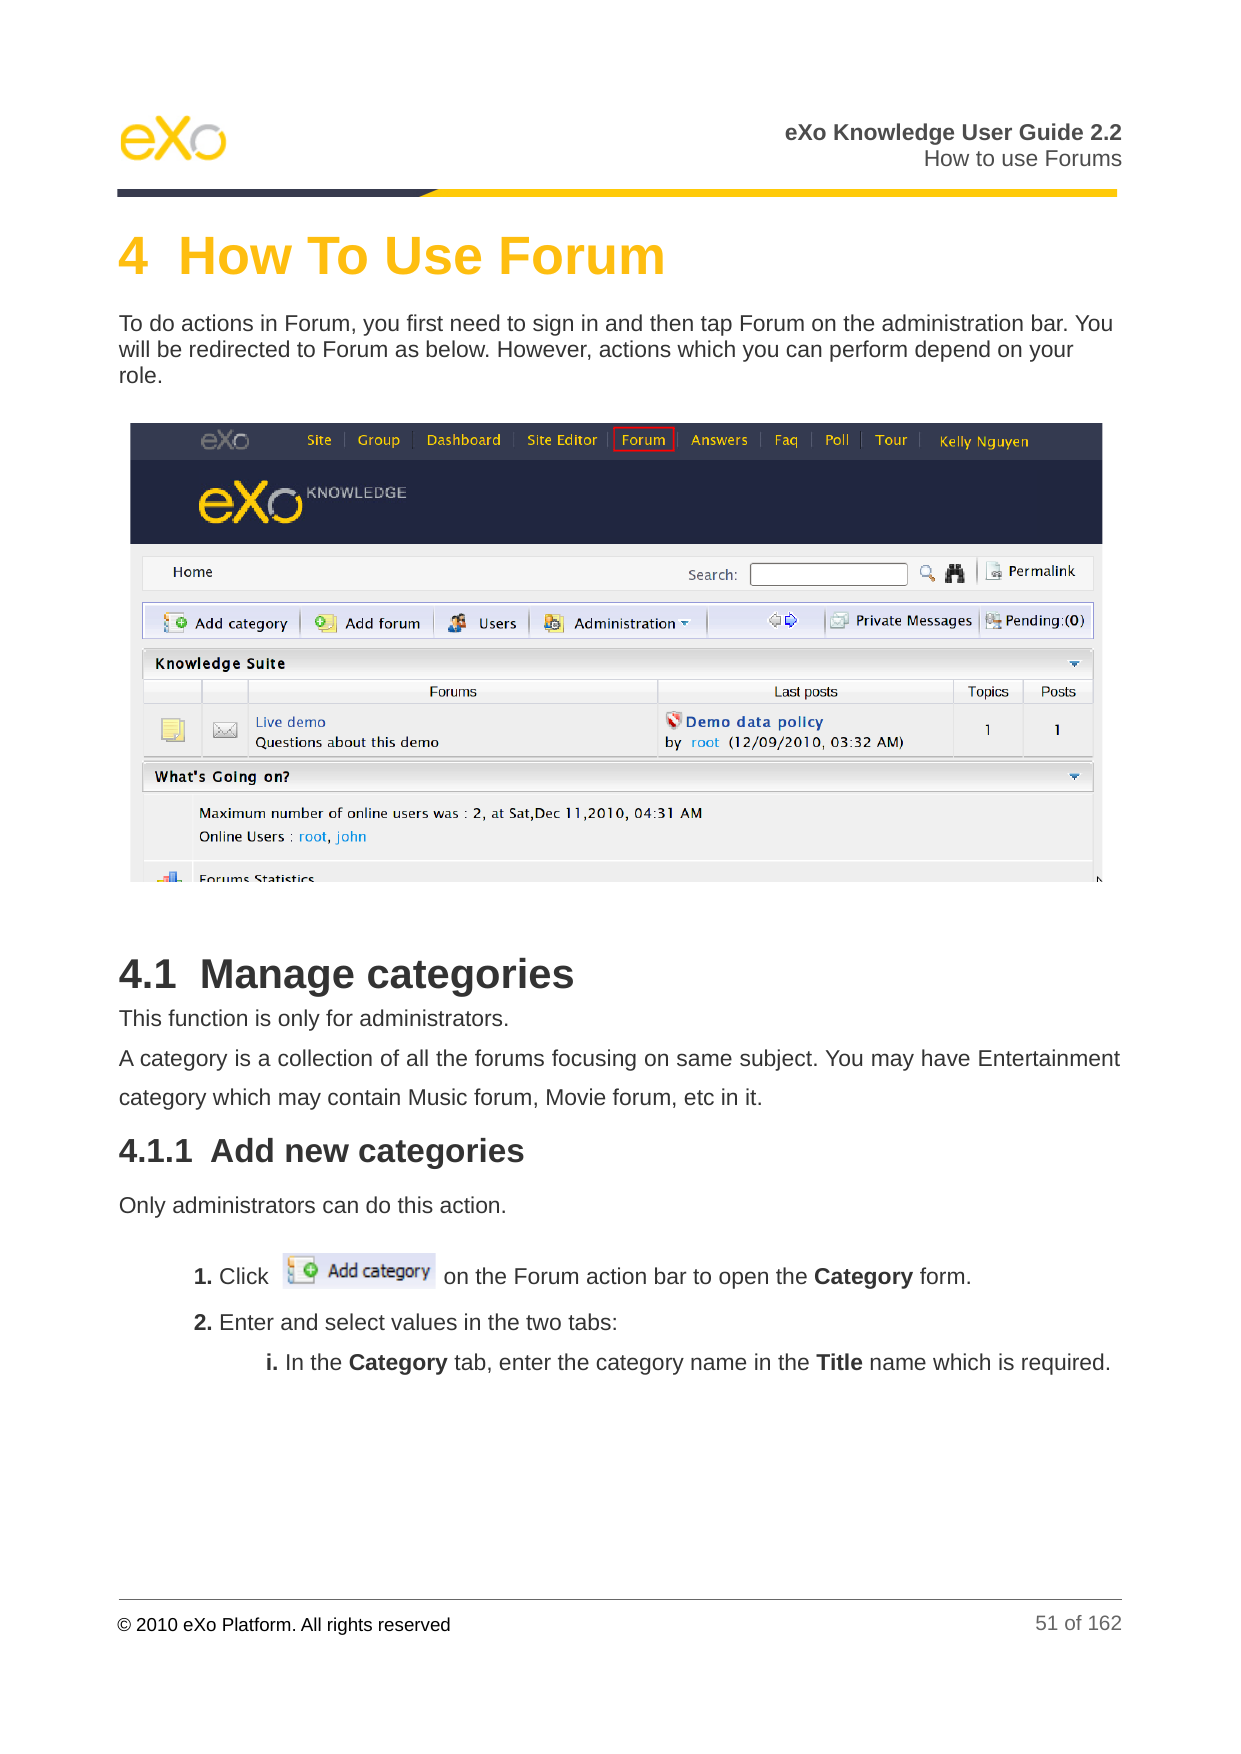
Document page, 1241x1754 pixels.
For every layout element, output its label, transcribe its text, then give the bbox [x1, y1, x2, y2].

text i. In the Category tab, enter the category name in the Title name which is required. [118, 1348, 1122, 1375]
text A category is a collection of all the forums focusing on same subject. You may have Entertainment category which may contain Music forum, Movie forum, etc in it. [118, 1044, 1122, 1110]
list 2. Enter and select values in the two tabs: [156, 1309, 1122, 1335]
text Only administrators can do this action. [118, 1192, 1122, 1218]
picture [282, 1253, 436, 1289]
picture [130, 423, 1103, 882]
picture [117, 189, 1118, 197]
picture [120, 115, 227, 161]
text To do actions in Forum, you first need to sign in and then tap Forum on the administration bar. You will be redirected to Forum as below. However, actions which you can perform depend on your role. [118, 309, 1122, 389]
text This function is only for administrators. [118, 1005, 1122, 1031]
subtitle How To Use Forum [118, 223, 1122, 286]
list 1. Click on the Forum action bar to open the Category form. [156, 1246, 1122, 1296]
subtitle Manage categories [118, 950, 1122, 998]
subtitle Add new categories [118, 1131, 1122, 1169]
